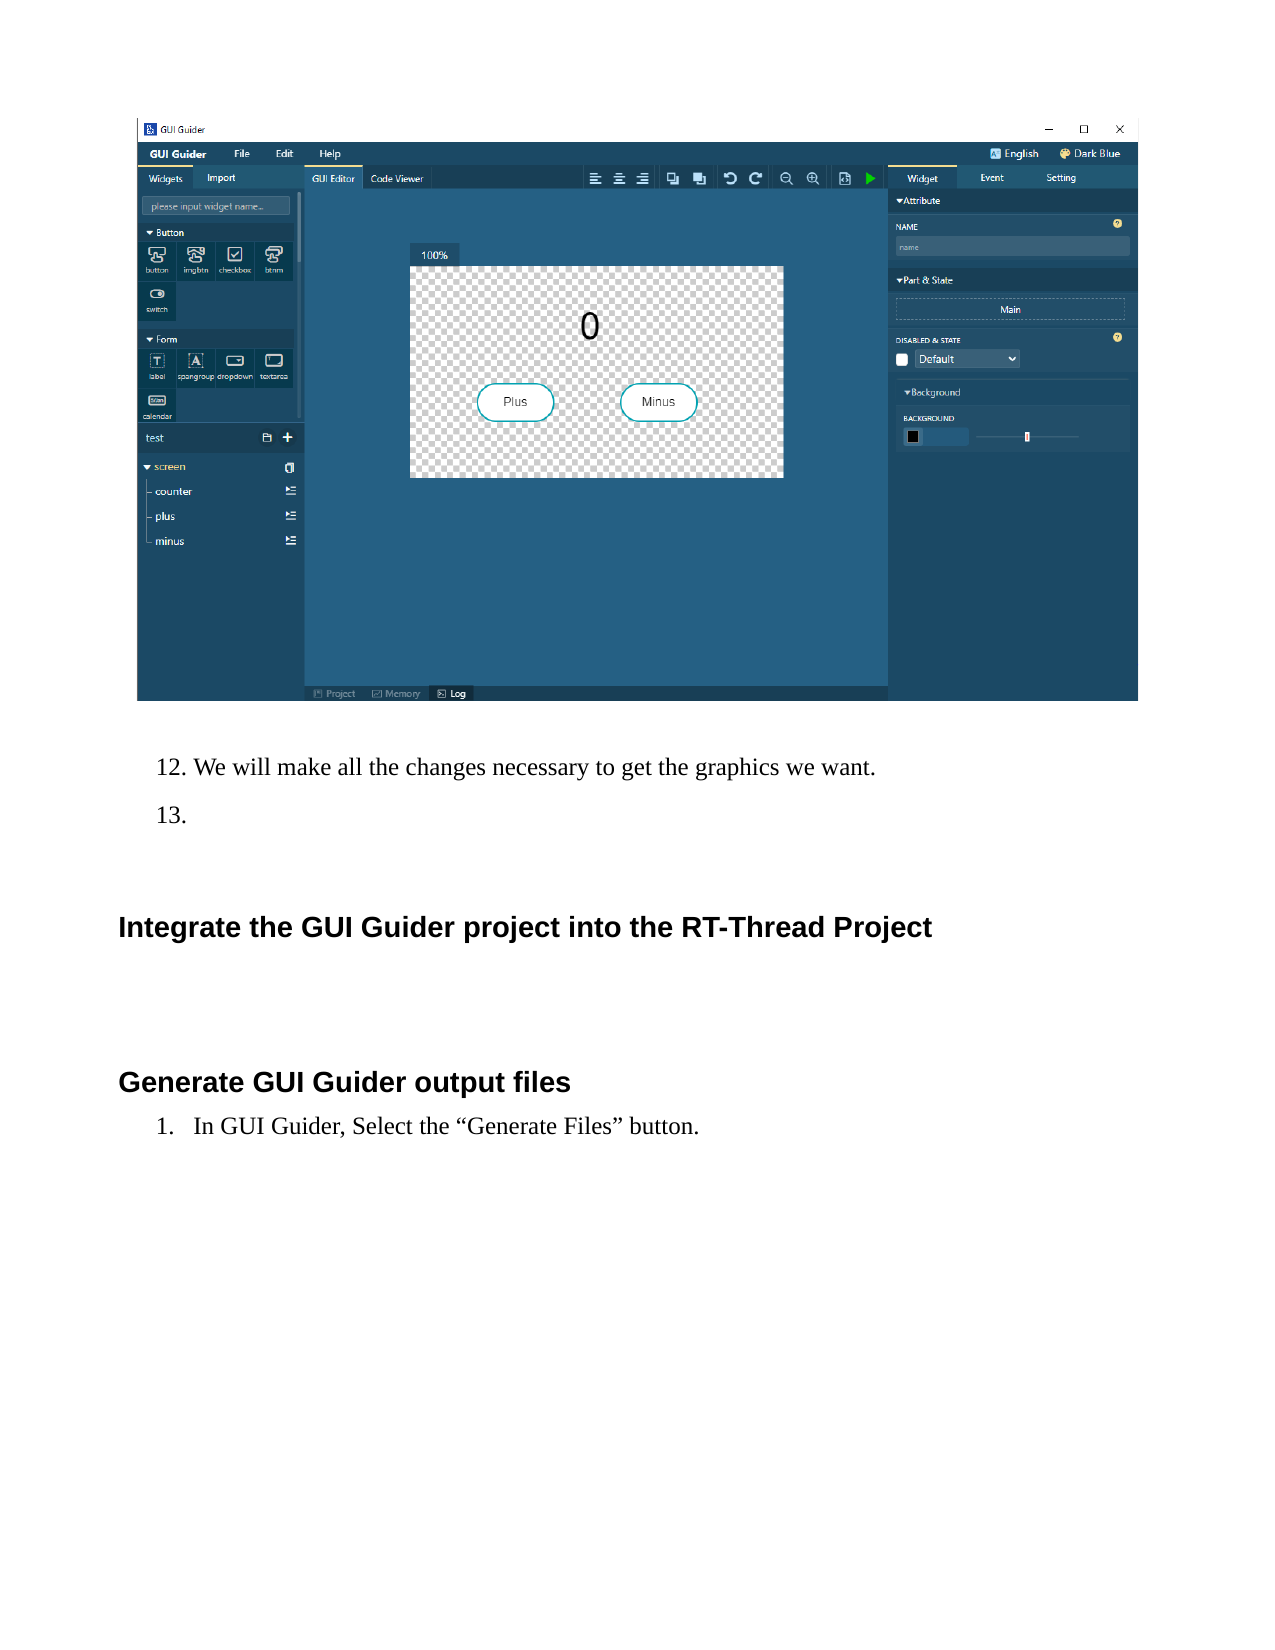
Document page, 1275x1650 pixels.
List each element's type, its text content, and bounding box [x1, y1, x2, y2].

subtitle Generate GUI Guider output files [118, 1065, 1157, 1099]
list We will make all the changes necessary to get the graphics we want. [156, 752, 1157, 781]
subtitle Integrate the GUI Guider project into the RT-Thread Project [118, 909, 1157, 943]
picture [136, 118, 1139, 701]
list In GUI Guider, Select the “Generate Files” button. [156, 1111, 1157, 1140]
